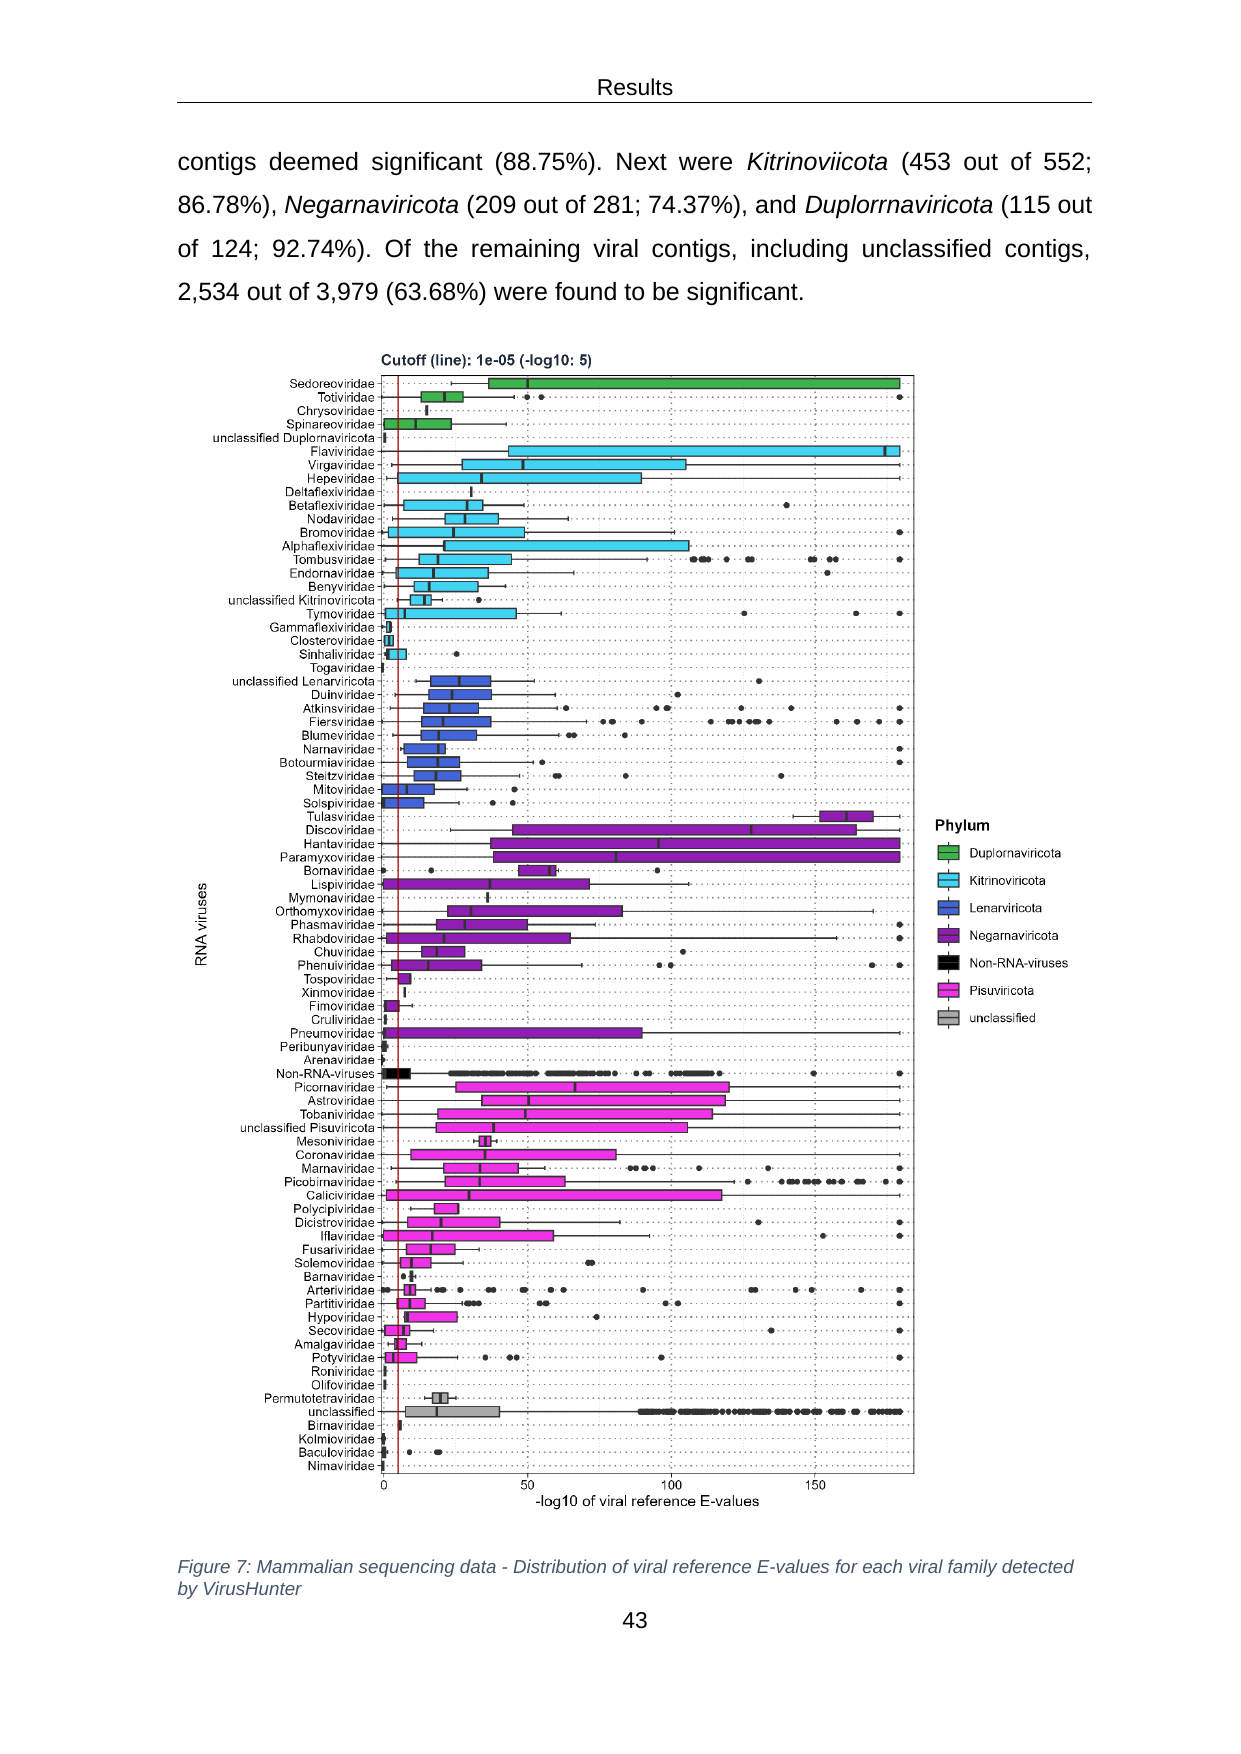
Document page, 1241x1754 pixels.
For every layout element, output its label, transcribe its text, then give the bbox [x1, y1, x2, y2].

text Figure 7: Mammalian sequencing data - Distribution of viral reference E-values for each viral family detected by VirusHunter [177, 1556, 1092, 1599]
text contigs deemed significant (88.75%). Next were Kitrinoviicota (453 out of 552; 86.78%), Negarnaviricota (209 out of 281; 74.37%), and Duplorrnaviricota (115 out of 124; 92.74%). Of the remaining viral contigs, including unclassified contigs, 2,534 out of 3,979 (63.68%) were found to be significant. [177, 147, 1092, 306]
